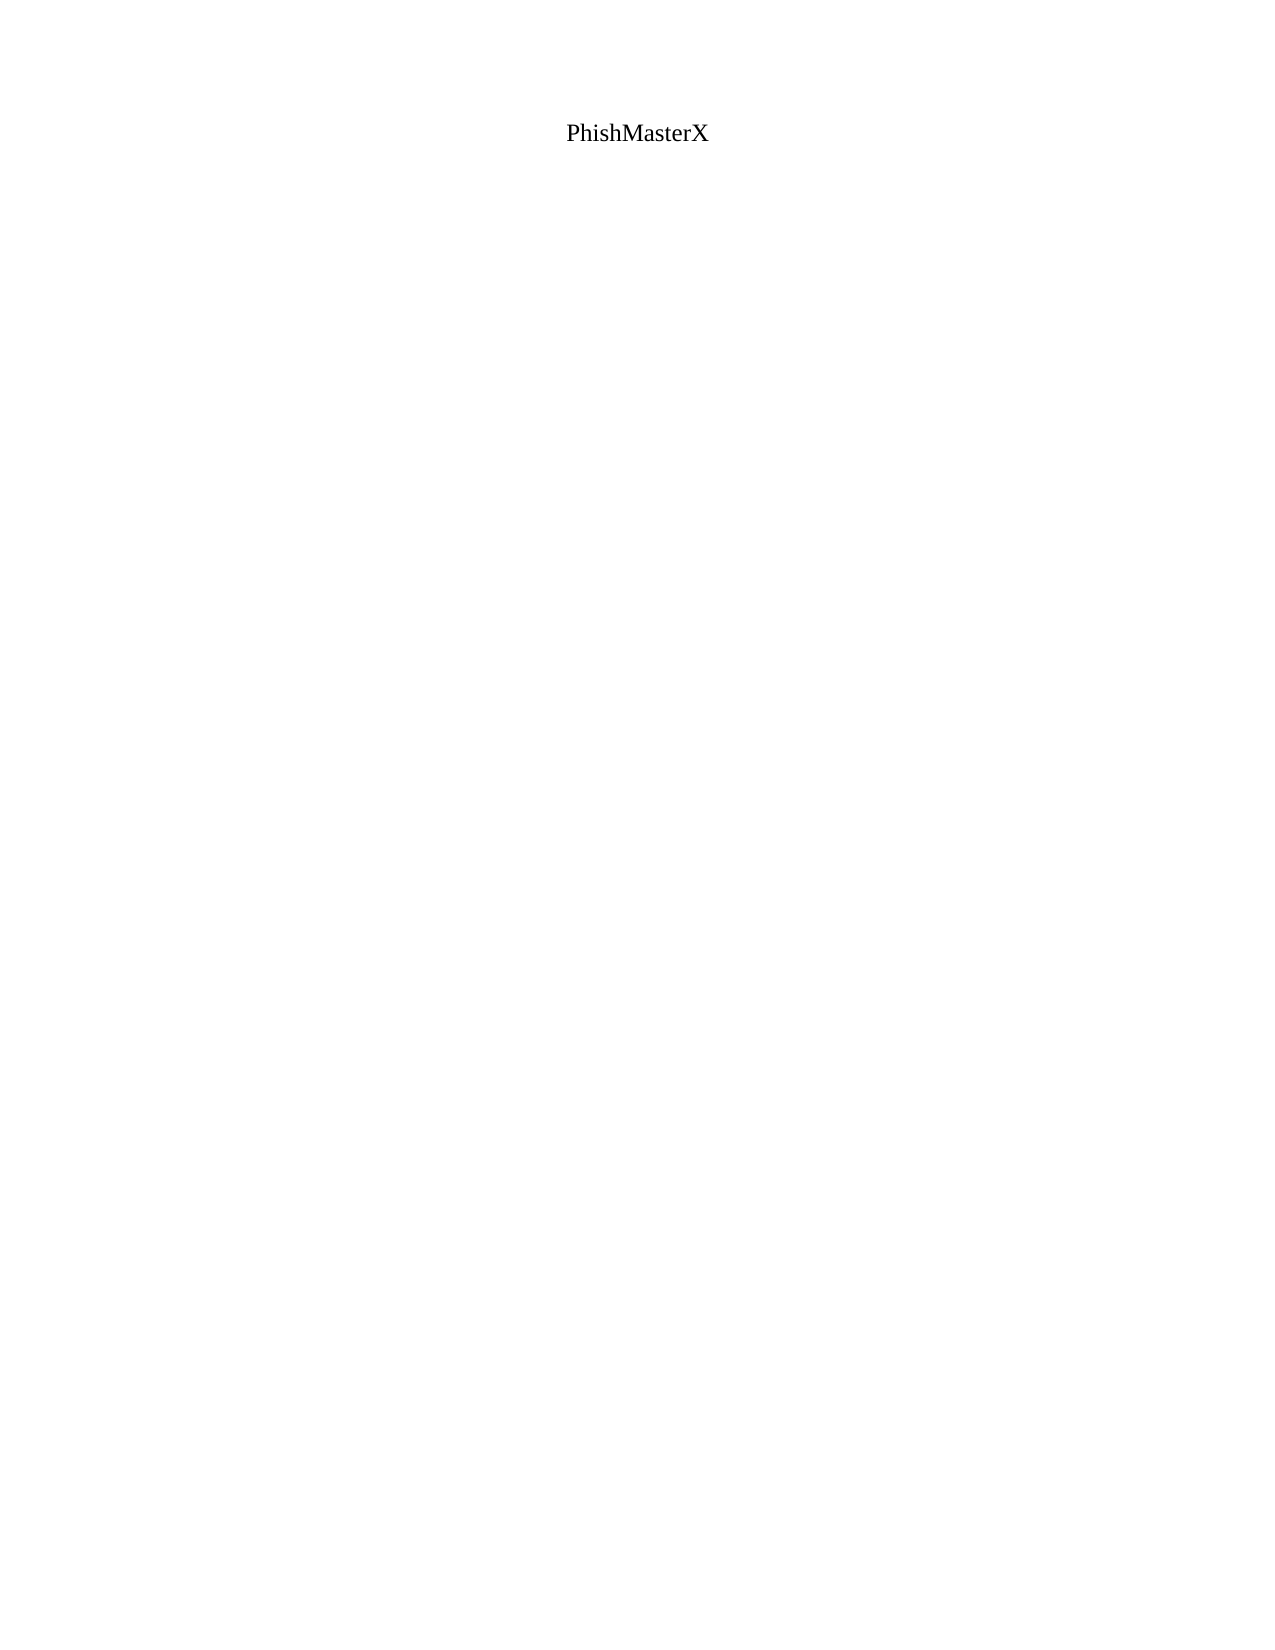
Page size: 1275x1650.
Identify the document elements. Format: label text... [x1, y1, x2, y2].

text PhishMasterX [118, 118, 1157, 147]
